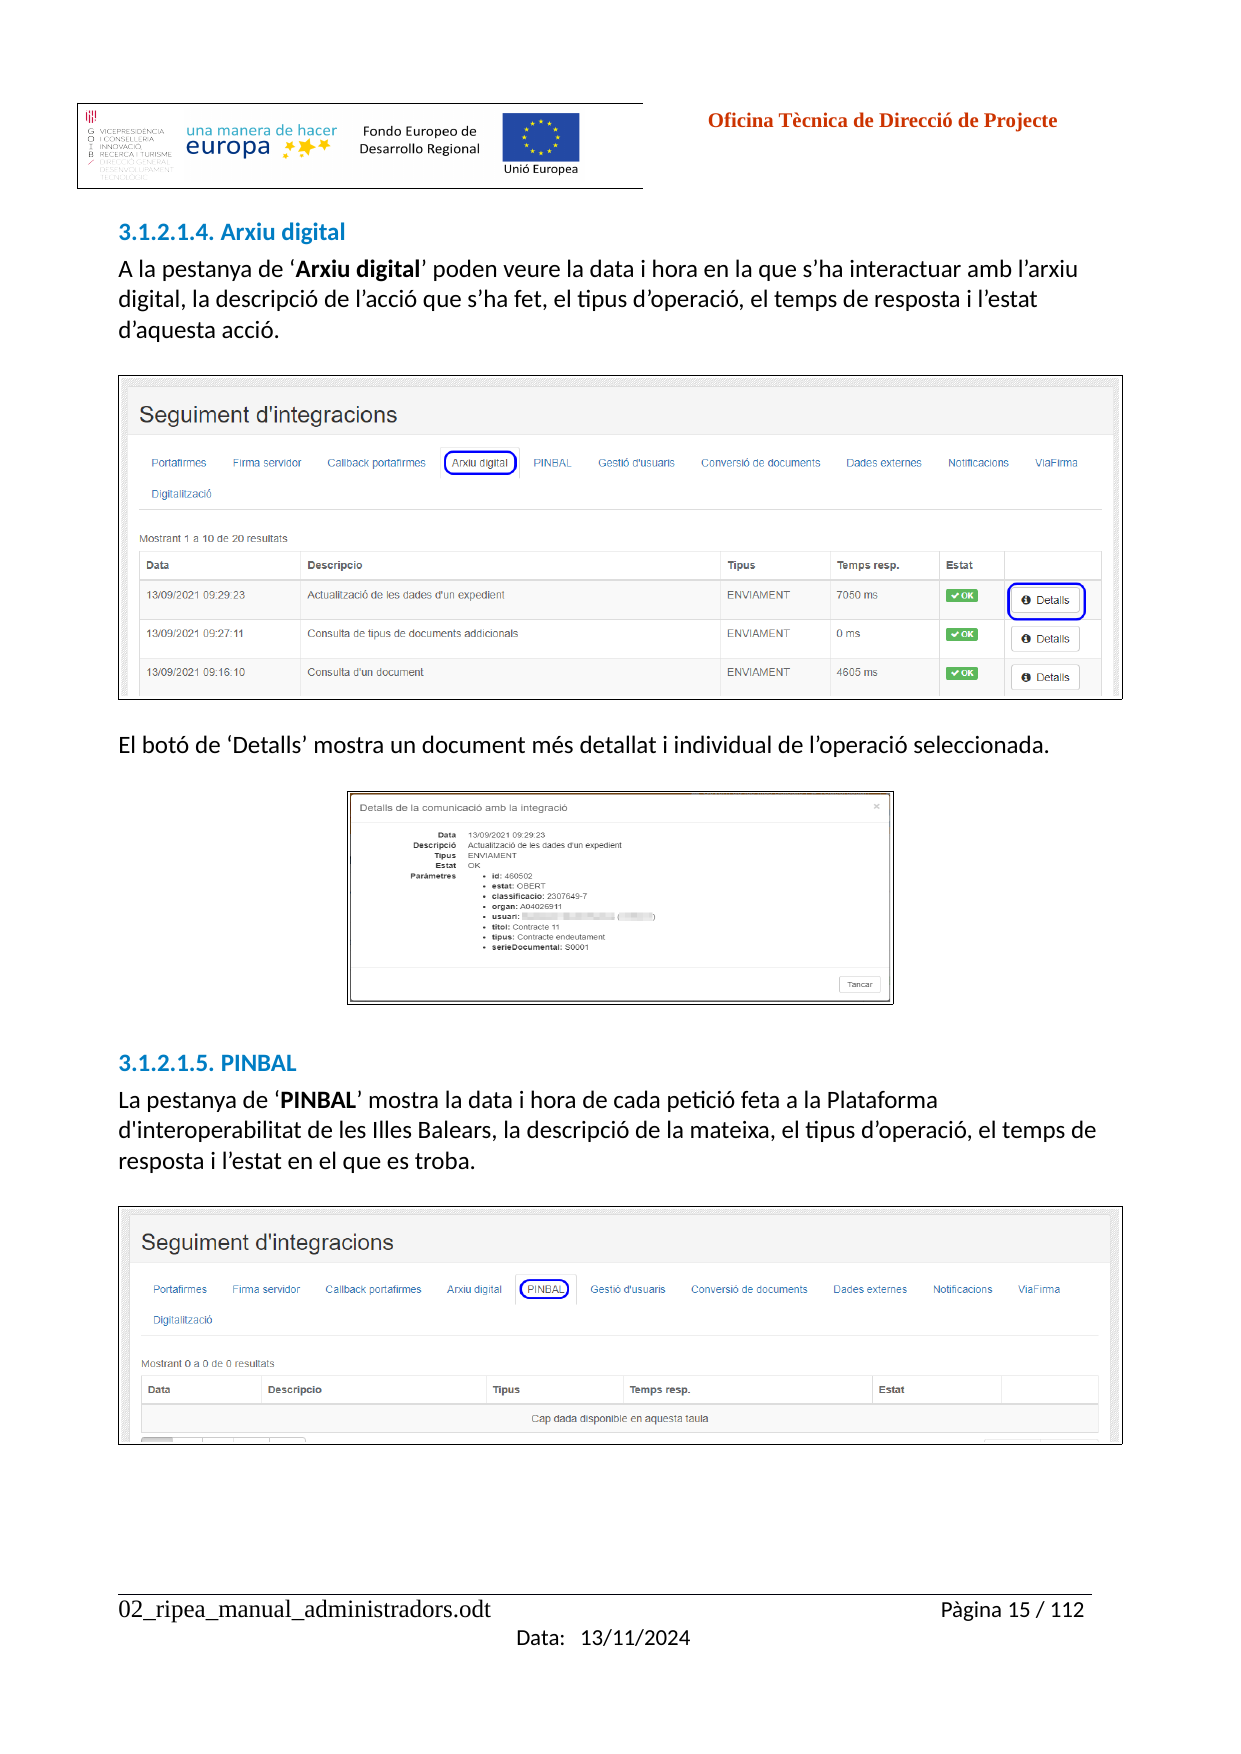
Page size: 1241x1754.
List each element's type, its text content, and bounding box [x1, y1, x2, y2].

picture [184, 108, 585, 182]
picture [350, 793, 891, 1002]
text La pestanya de ‘PINBAL’ mostra la data i hora de cada petició feta a la Plataforma d'interoperabilitat de les Illes Balears, la descripció de la mateixa, el tipus d’operació, el temps de resposta i l’estat en el que es troba. [118, 1084, 1122, 1176]
picture [82, 108, 178, 182]
subtitle 3.1.2.1.5. PINBAL [118, 1047, 1122, 1078]
picture [121, 378, 1119, 696]
text El botó de ‘Detalls’ mostra un document més detallat i individual de l’operació seleccionada. [118, 729, 1122, 760]
text A la pestanya de ‘Arxiu digital’ poden veure la data i hora en la que s’ha interactuar amb l’arxiu digital, la descripció de l’acció que s’ha fet, el tipus d’operació, el temps de resposta i l’estat d’aquesta acció. [118, 253, 1122, 345]
subtitle 3.1.2.1.4. Arxiu digital [118, 216, 1122, 247]
picture [121, 1209, 1119, 1442]
